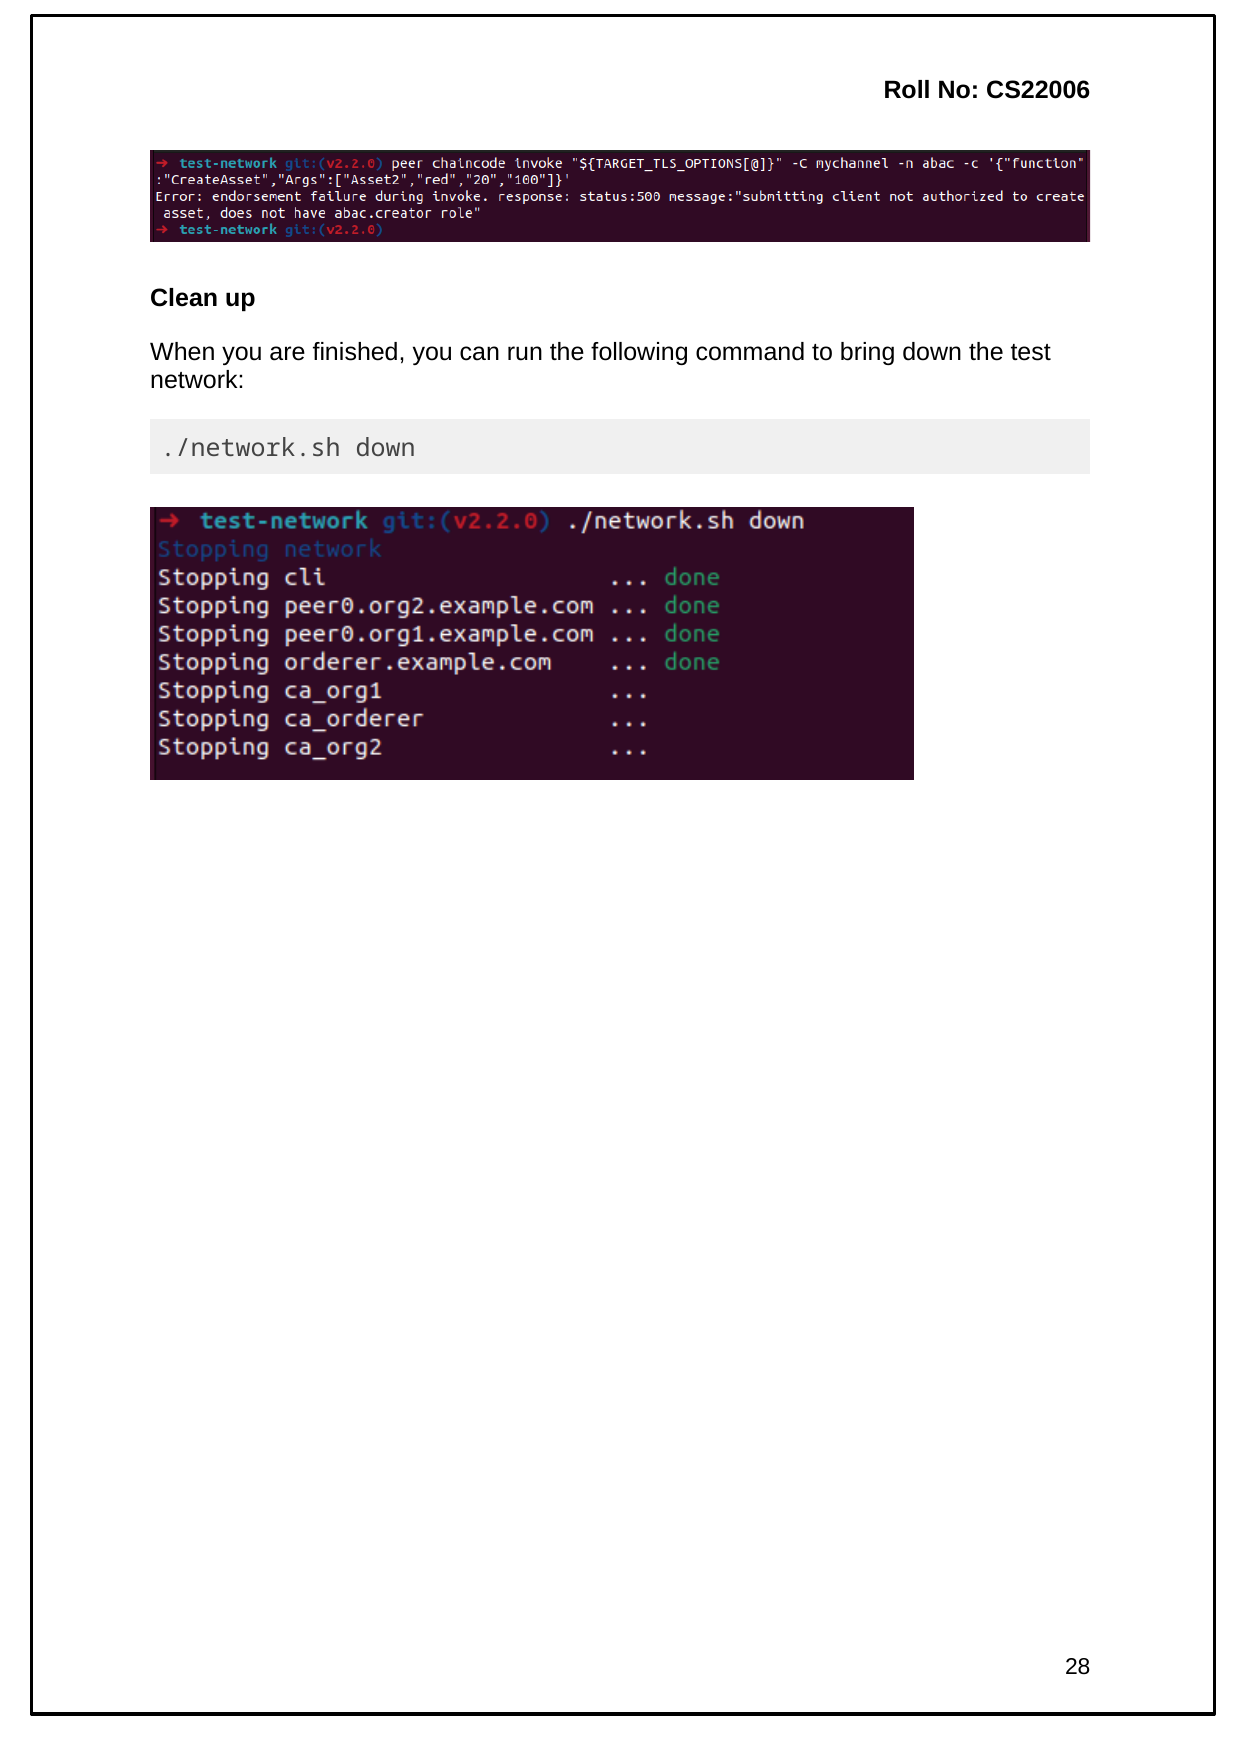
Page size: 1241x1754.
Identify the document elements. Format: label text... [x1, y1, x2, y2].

picture [150, 507, 914, 780]
text When you are finished, you can run the following command to bring down the test network: [150, 337, 1090, 394]
table_header ./network.sh down [150, 419, 1090, 474]
picture [150, 150, 1091, 242]
subtitle Clean up [150, 283, 1090, 312]
